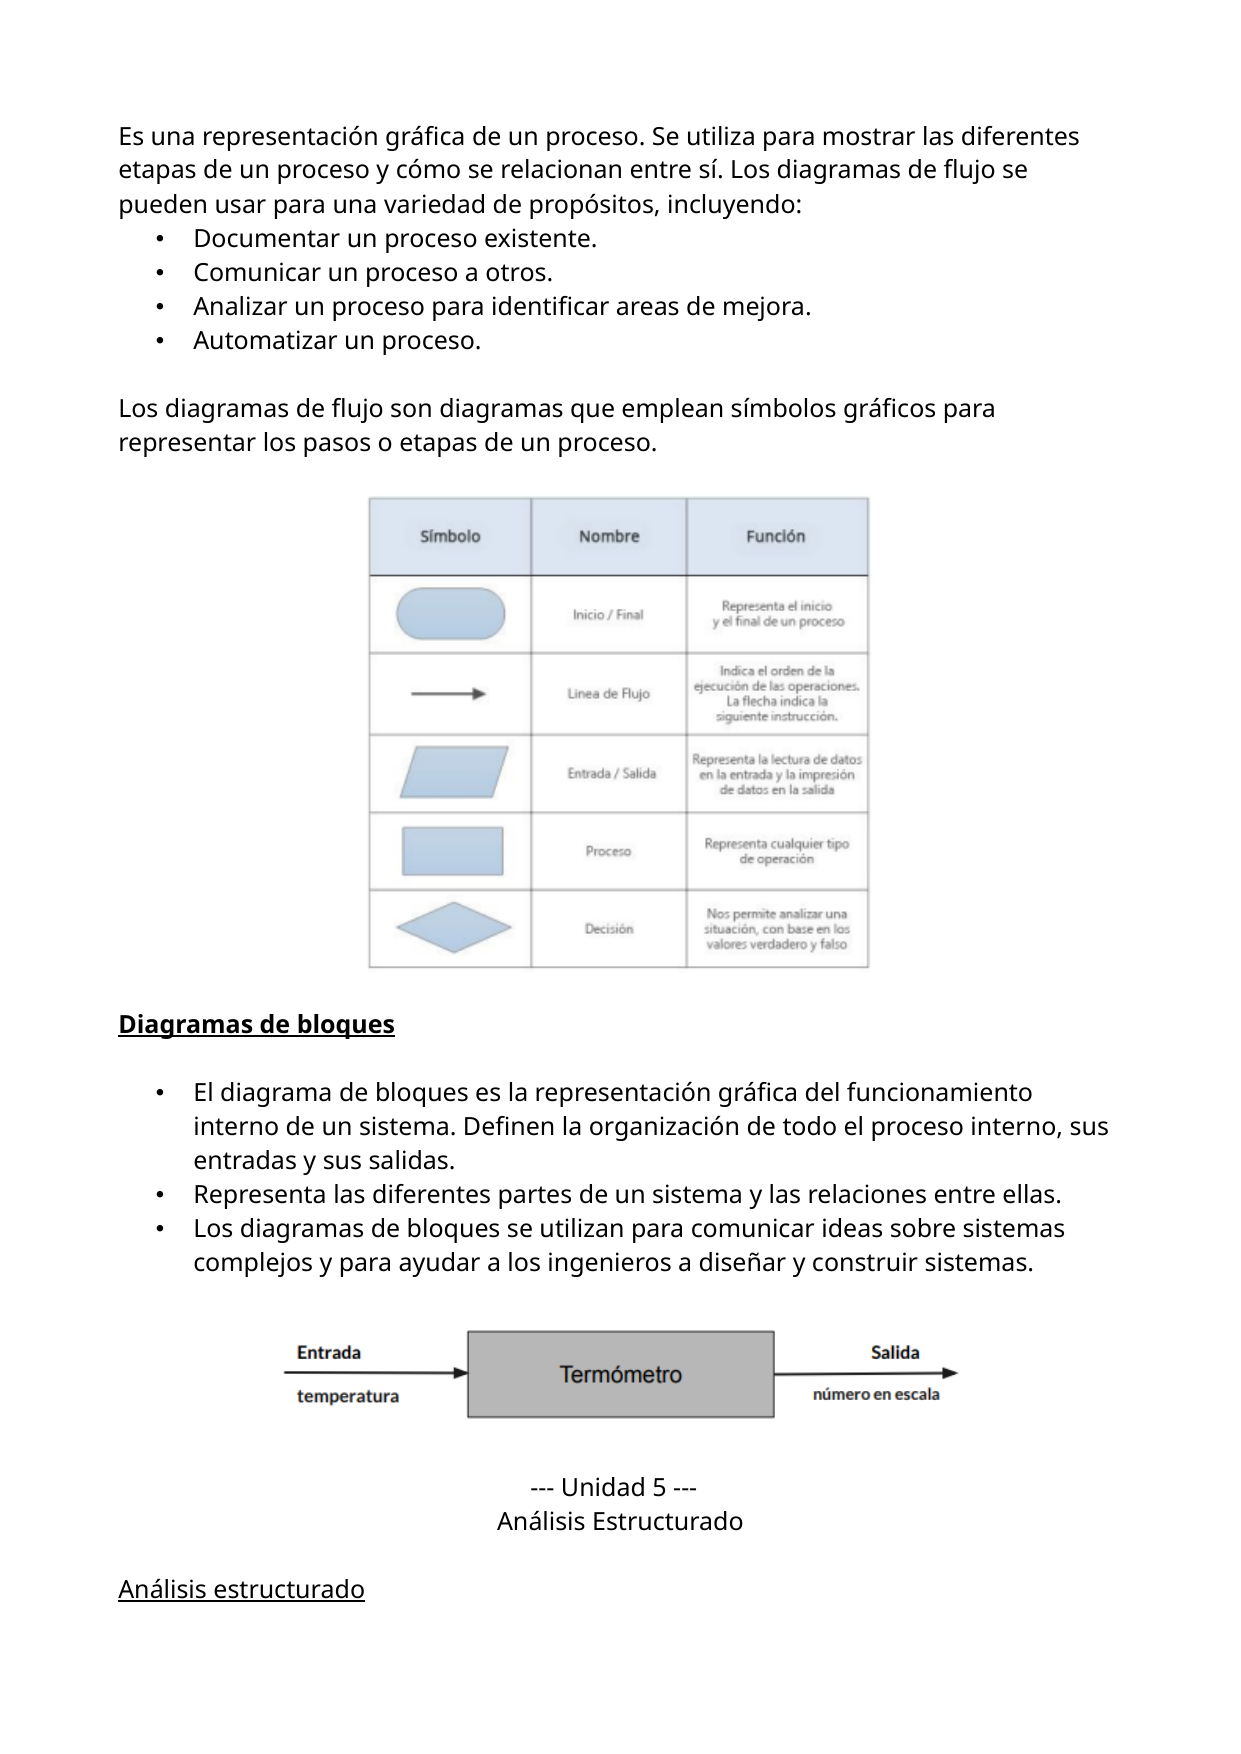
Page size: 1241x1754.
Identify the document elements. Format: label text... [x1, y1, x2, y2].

list Representa las diferentes partes de un sistema y las relaciones entre ellas. [156, 1177, 1122, 1211]
picture [274, 1313, 966, 1436]
text --- Unidad 5 --- [118, 1469, 1122, 1503]
picture [366, 492, 874, 973]
text Es una representación gráfica de un proceso. Se utiliza para mostrar las diferentes etapas de un proceso y cómo se relacionan entre sí. Los diagramas de flujo se pueden usar para una variedad de propósitos, incluyendo: [118, 118, 1122, 220]
list Documentar un proceso existente. [156, 220, 1122, 254]
text Análisis Estructurado [118, 1503, 1122, 1537]
text Diagramas de bloques [118, 1007, 1122, 1041]
list El diagrama de bloques es la representación gráfica del funcionamiento interno de un sistema. Definen la organización de todo el proceso interno, sus entradas y sus salidas. [156, 1075, 1122, 1177]
list Comunicar un proceso a otros. [156, 254, 1122, 288]
list Los diagramas de bloques se utilizan para comunicar ideas sobre sistemas complejos y para ayudar a los ingenieros a diseñar y construir sistemas. [156, 1211, 1122, 1279]
list Analizar un proceso para identificar areas de mejora. [156, 288, 1122, 322]
text Los diagramas de flujo son diagramas que emplean símbolos gráficos para representar los pasos o etapas de un proceso. [118, 391, 1122, 459]
text Análisis estructurado [118, 1571, 1122, 1606]
list Automatizar un proceso. [156, 322, 1122, 357]
